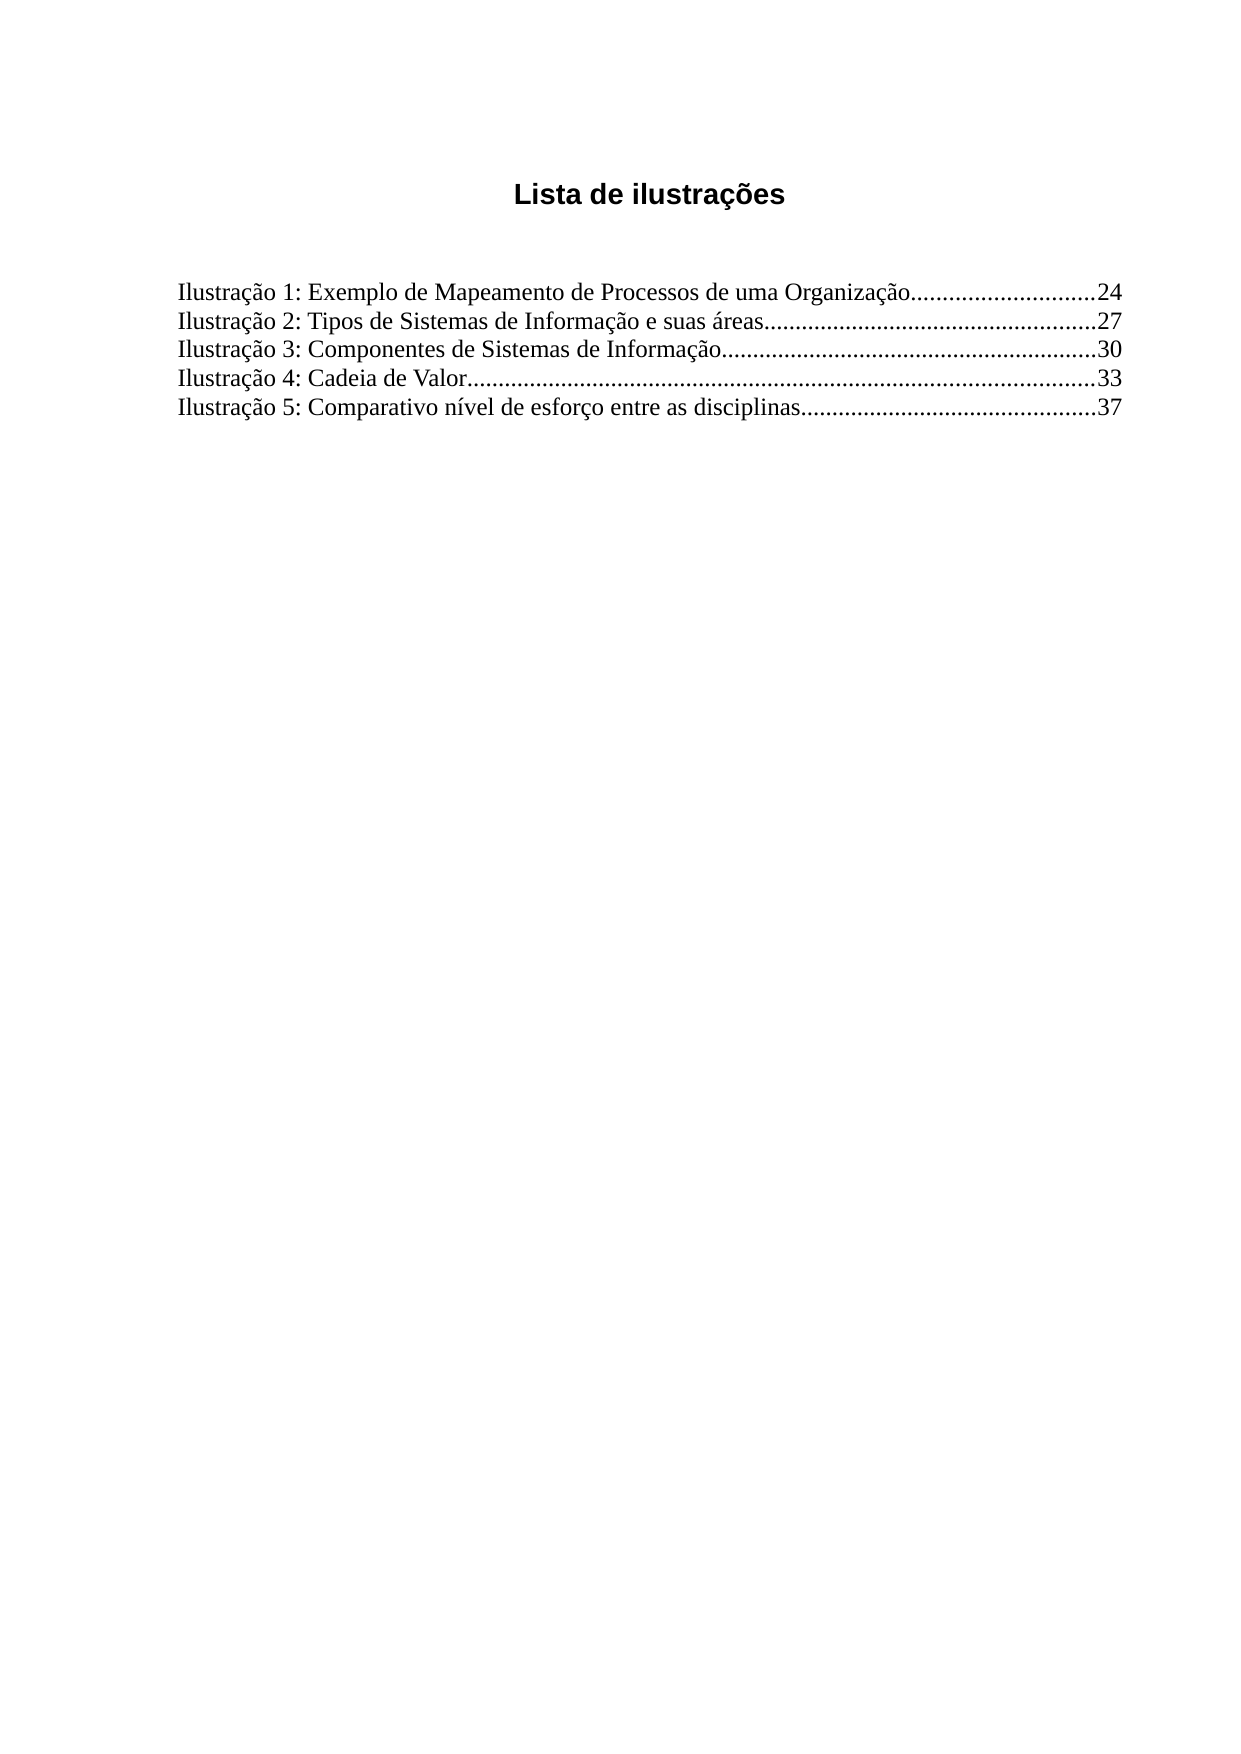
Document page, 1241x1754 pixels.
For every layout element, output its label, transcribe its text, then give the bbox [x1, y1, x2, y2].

text Ilustração 4: Cadeia de Valor 33 [177, 363, 1122, 392]
text Ilustração 1: Exemplo de Mapeamento de Processos de uma Organização 24 [177, 277, 1122, 306]
text Lista de ilustrações [177, 177, 1122, 211]
text Ilustração 5: Comparativo nível de esforço entre as disciplinas 37 [177, 392, 1122, 421]
text Ilustração 2: Tipos de Sistemas de Informação e suas áreas 27 [177, 306, 1122, 334]
text Ilustração 3: Componentes de Sistemas de Informação 30 [177, 334, 1122, 363]
